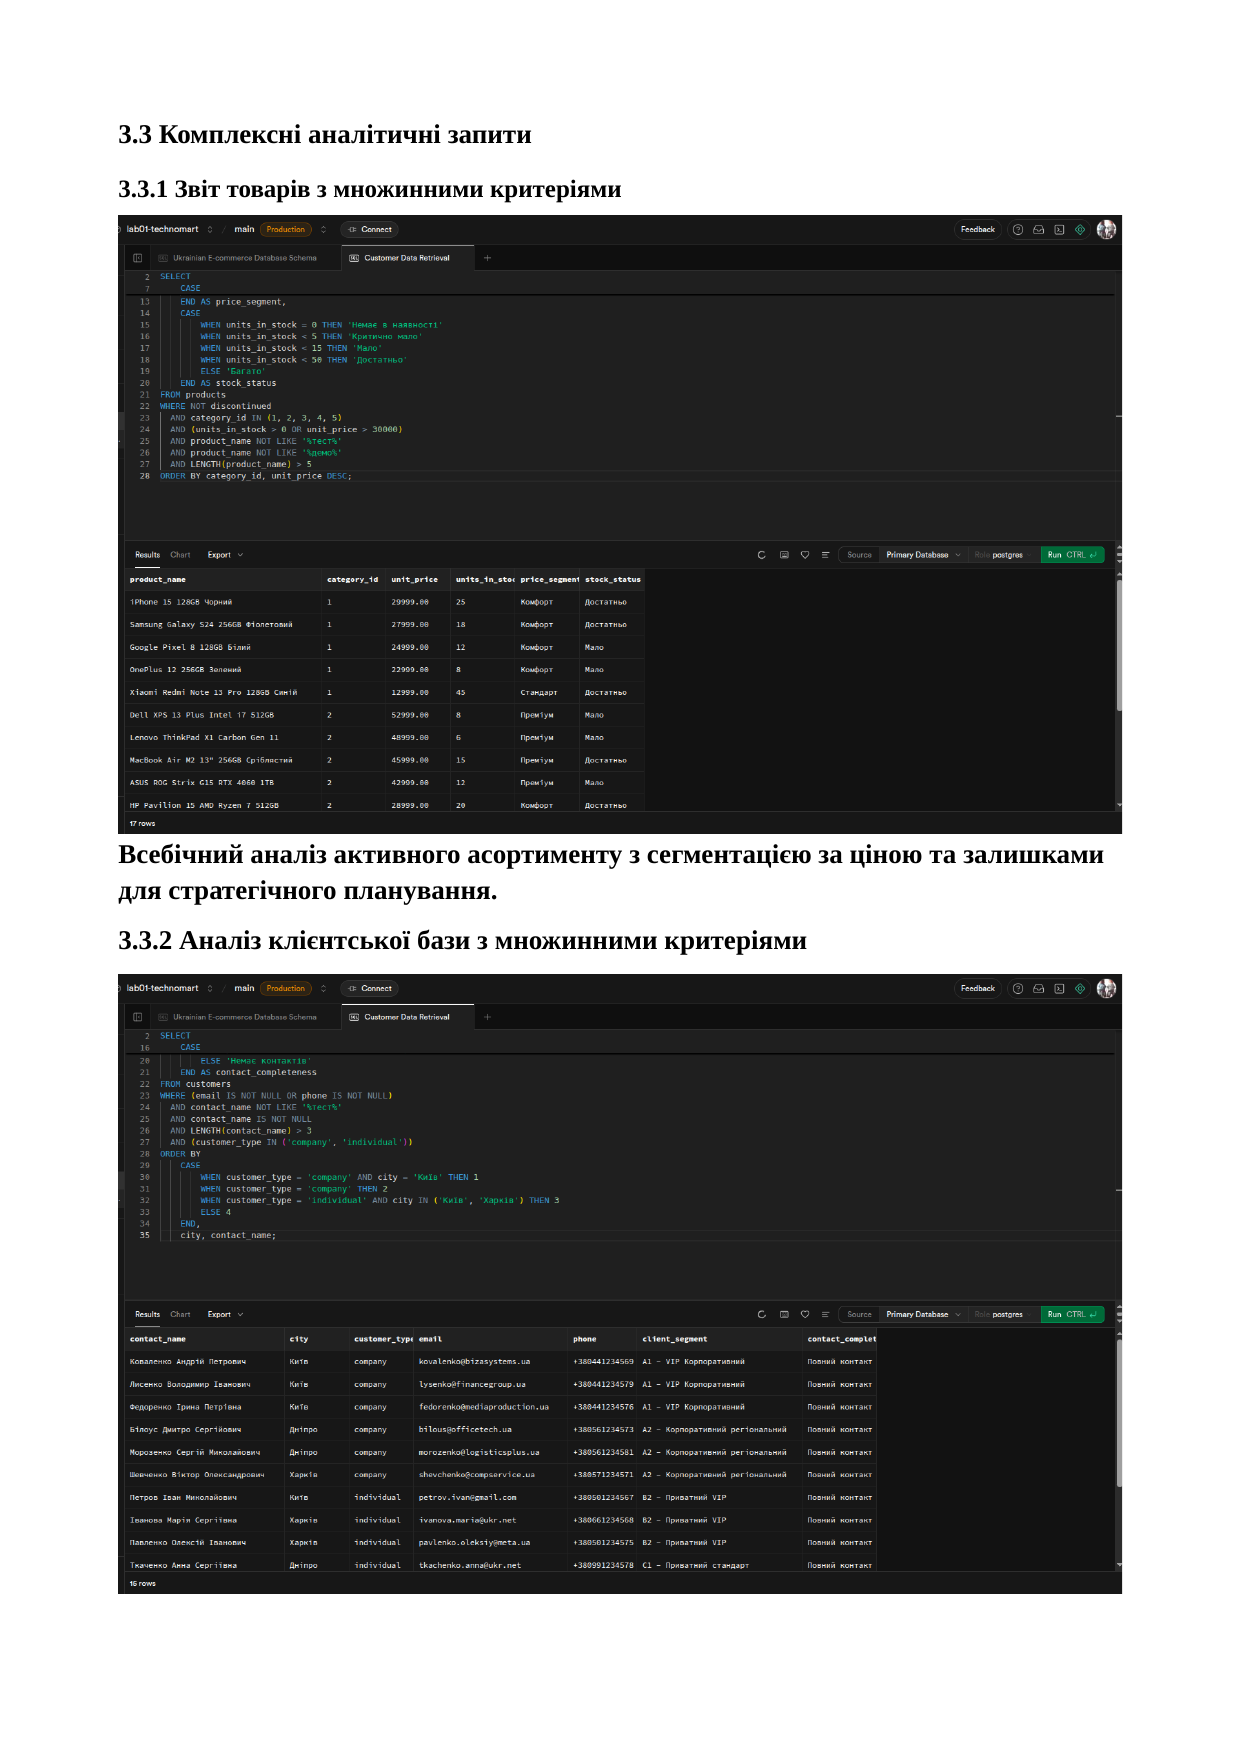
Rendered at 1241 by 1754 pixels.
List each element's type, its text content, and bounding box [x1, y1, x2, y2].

text Всебічний аналіз активного асортименту з сегментацією за ціною та залишками для стратегічного планування. [118, 834, 1122, 905]
picture [118, 974, 1123, 1594]
subtitle 3.3 Комплексні аналітичні запити [118, 118, 1122, 149]
text 3.3.2 Аналіз клієнтської бази з множинними критеріями [118, 924, 1122, 956]
subtitle 3.3.1 Звіт товарів з множинними критеріями [118, 174, 1122, 203]
picture [118, 215, 1123, 834]
